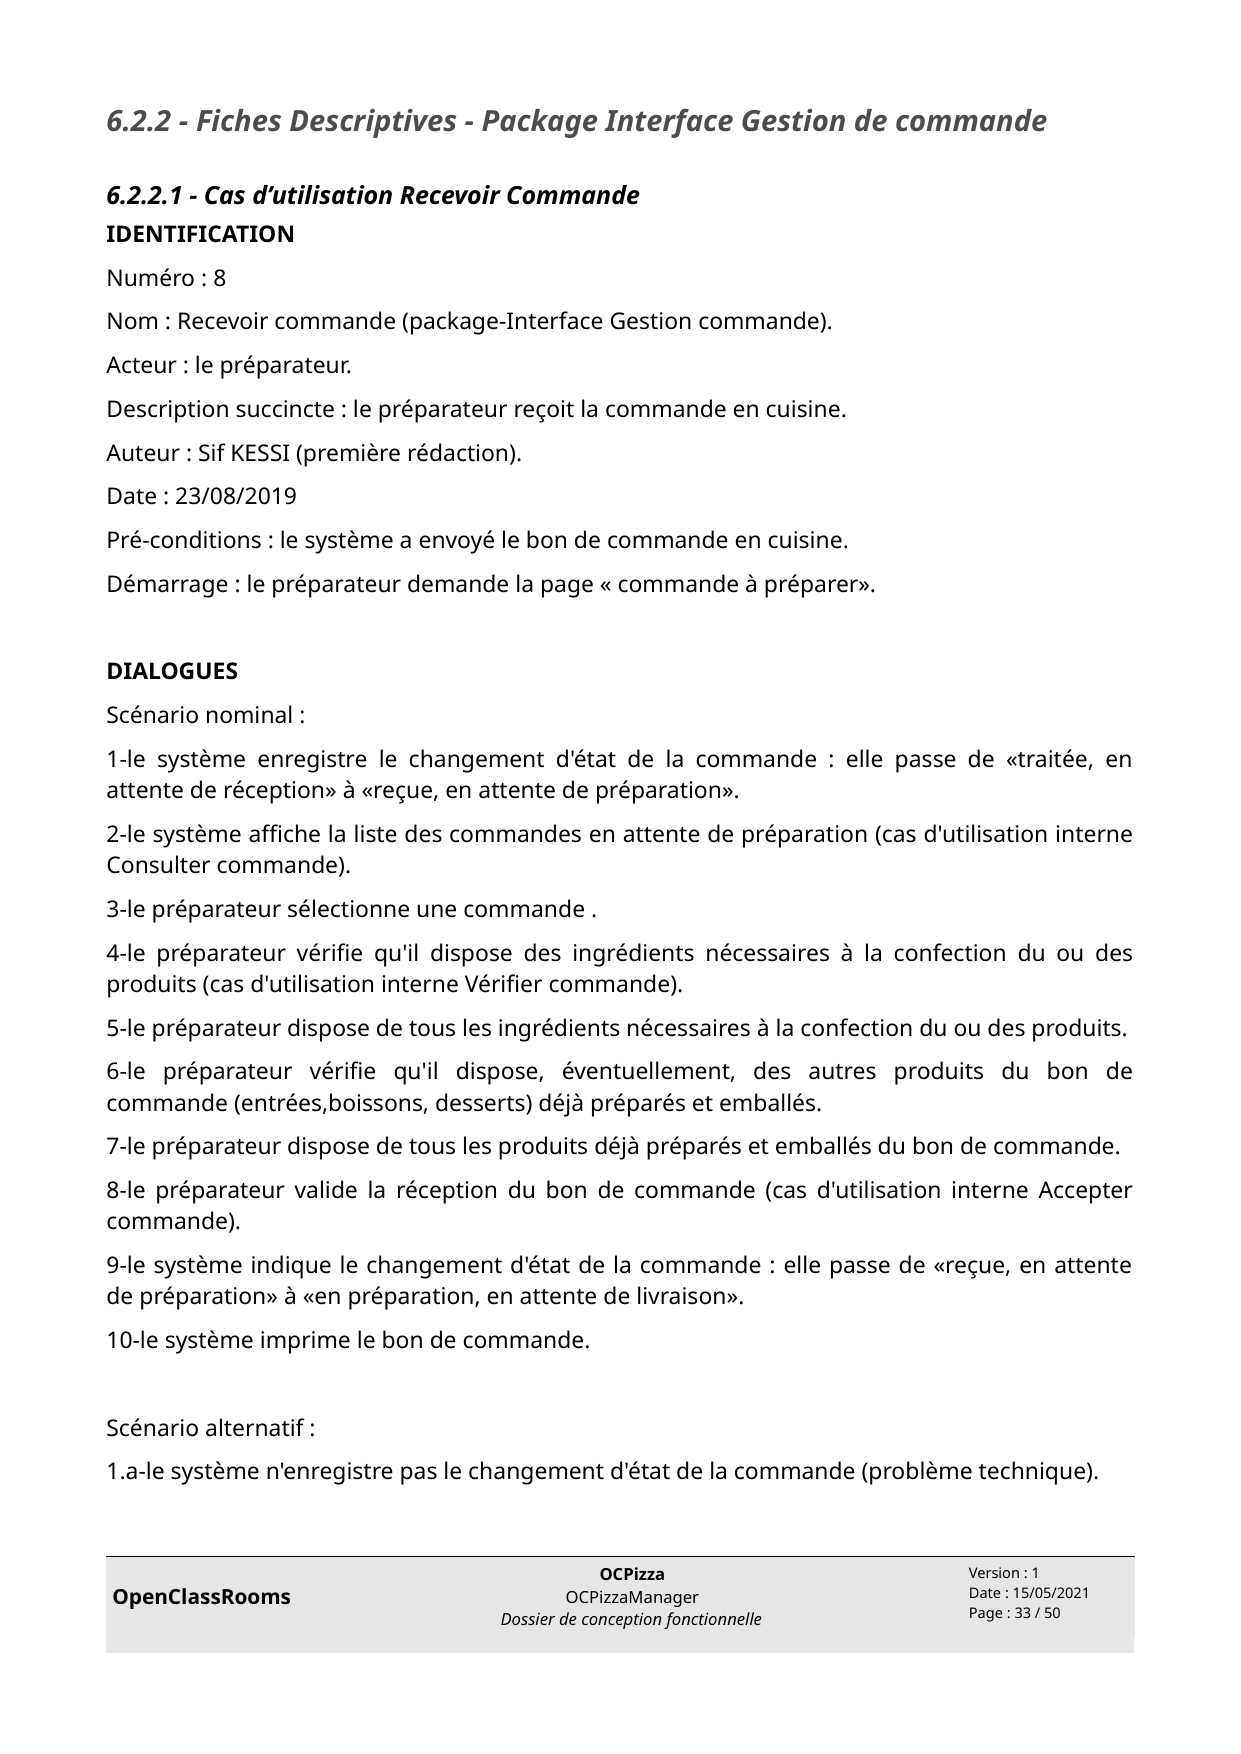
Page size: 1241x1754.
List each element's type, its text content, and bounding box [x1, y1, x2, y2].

text 1.a-le système n'enregistre pas le changement d'état de la commande (problème technique). [106, 1455, 1134, 1487]
text Acteur : le préparateur. [106, 349, 1134, 380]
text 5-le préparateur dispose de tous les ingrédients nécessaires à la confection du ou des produits. [106, 1012, 1134, 1043]
text IDENTIFICATION [106, 218, 1134, 249]
text Démarrage : le préparateur demande la page « commande à préparer». [106, 568, 1134, 599]
text 4-le préparateur vérifie qu'il dispose des ingrédients nécessaires à la confection du ou des produits (cas d'utilisation interne Vérifier commande). [106, 937, 1134, 999]
text 7-le préparateur dispose de tous les produits déjà préparés et emballés du bon de commande. [106, 1130, 1134, 1162]
text 1-le système enregistre le changement d'état de la commande : elle passe de «traitée, en attente de réception» à «reçue, en attente de préparation». [106, 743, 1134, 805]
text Nom : Recevoir commande (package-Interface Gestion commande). [106, 305, 1134, 337]
text Numéro : 8 [106, 262, 1134, 293]
text DIALOGUES [106, 655, 1134, 687]
text Date : 23/08/2019 [106, 480, 1134, 512]
text Scénario alternatif : [106, 1412, 1134, 1443]
text Scénario nominal : [106, 699, 1134, 730]
text 9-le système indique le changement d'état de la commande : elle passe de «reçue, en attente de préparation» à «en préparation, en attente de livraison». [106, 1249, 1134, 1312]
text 8-le préparateur valide la réception du bon de commande (cas d'utilisation interne Accepter commande). [106, 1174, 1134, 1237]
text 2-le système affiche la liste des commandes en attente de préparation (cas d'utilisation interne Consulter commande). [106, 818, 1134, 880]
text 6-le préparateur vérifie qu'il dispose, éventuellement, des autres produits du bon de commande (entrées,boissons, desserts) déjà préparés et emballés. [106, 1055, 1134, 1118]
text Auteur : Sif KESSI (première rédaction). [106, 437, 1134, 468]
subtitle Cas d’utilisation Recevoir Commande [106, 177, 1134, 212]
text 10-le système imprime le bon de commande. [106, 1324, 1134, 1355]
subtitle Fiches Descriptives - Package Interface Gestion de commande [106, 100, 1134, 140]
text Description succincte : le préparateur reçoit la commande en cuisine. [106, 393, 1134, 424]
text Pré-conditions : le système a envoyé le bon de commande en cuisine. [106, 524, 1134, 555]
text 3-le préparateur sélectionne une commande . [106, 893, 1134, 924]
